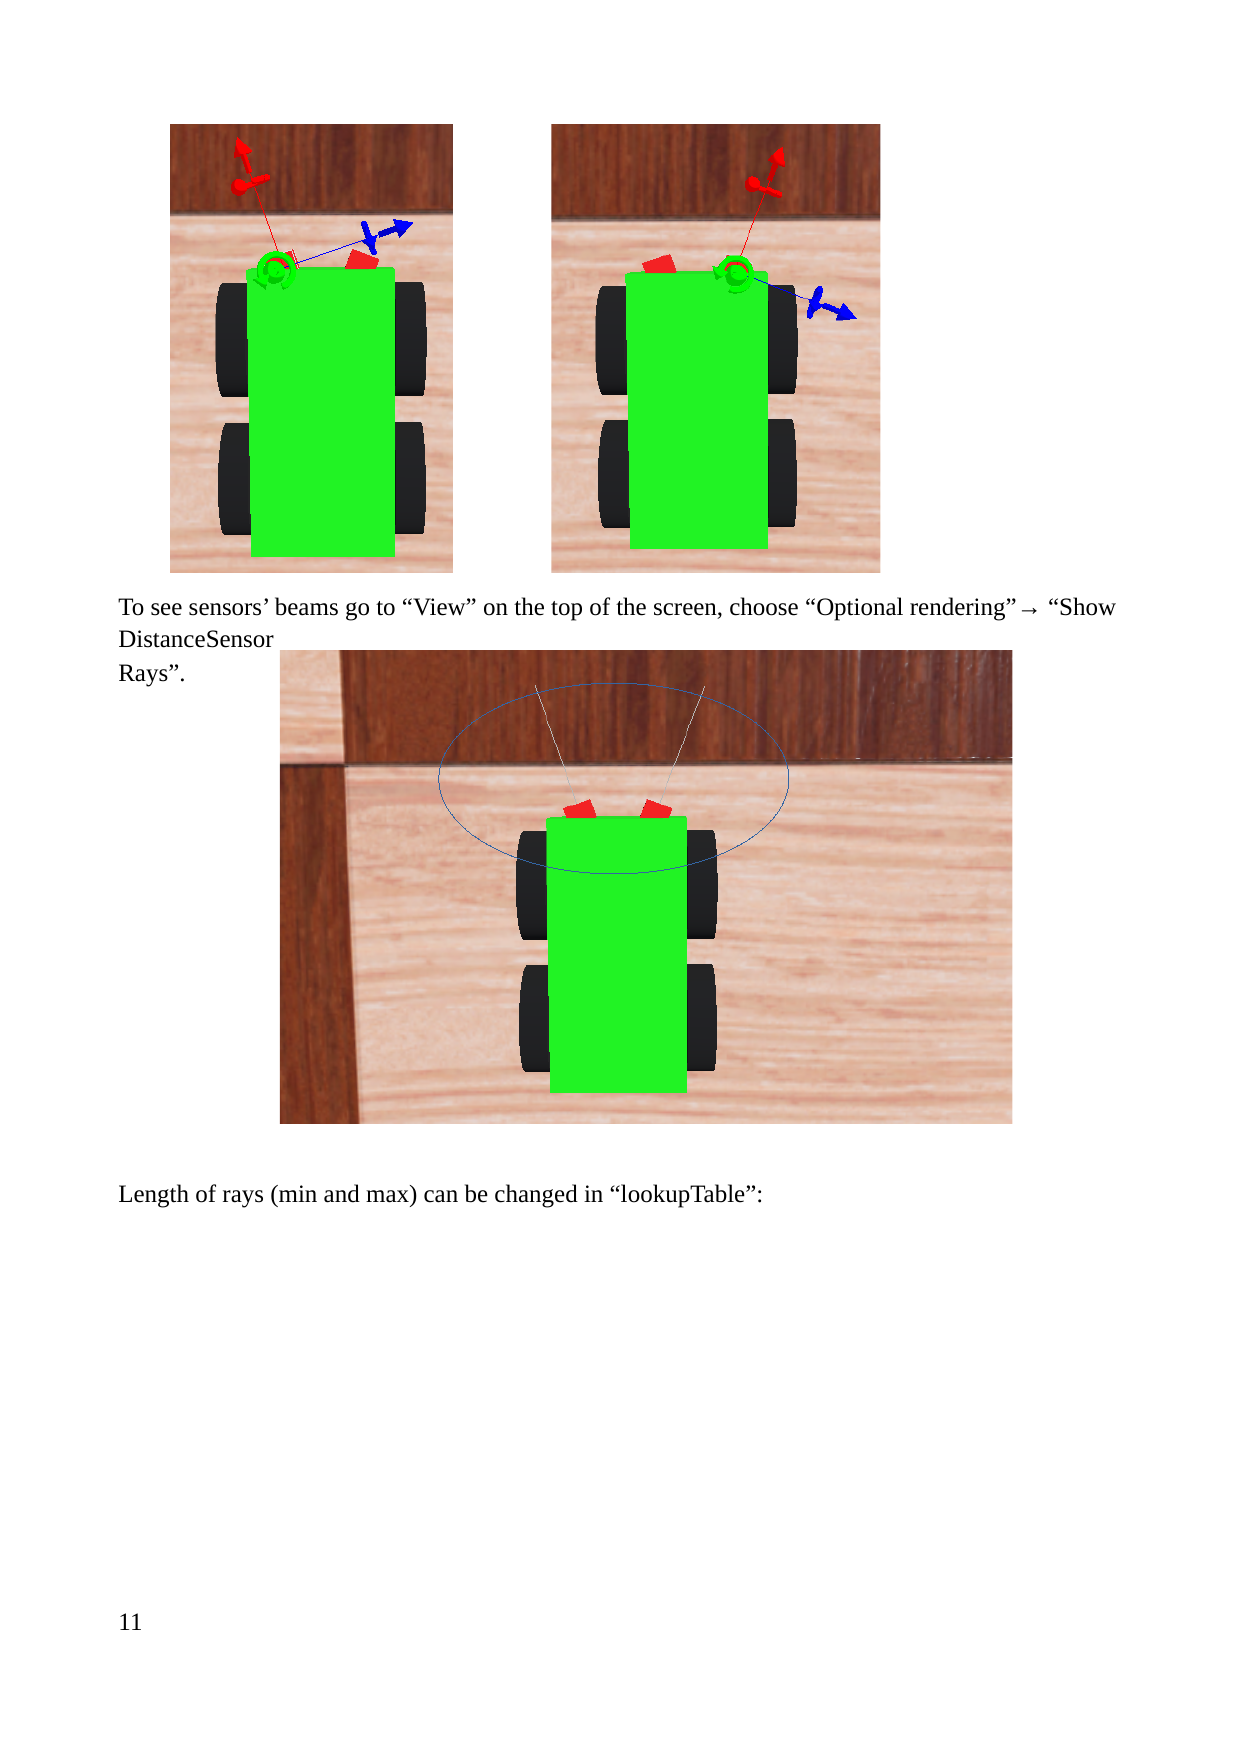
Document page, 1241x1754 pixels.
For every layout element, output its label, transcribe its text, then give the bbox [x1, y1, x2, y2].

text To see sensors’ beams go to “View” on the top of the screen, choose “Optional rendering”→ “Show DistanceSensor Rays”. [118, 592, 1122, 686]
picture [279, 650, 1013, 1124]
text Length of rays (min and max) can be changed in “lookupTable”: [118, 1179, 1122, 1207]
picture [232, 124, 453, 573]
picture [631, 124, 881, 573]
